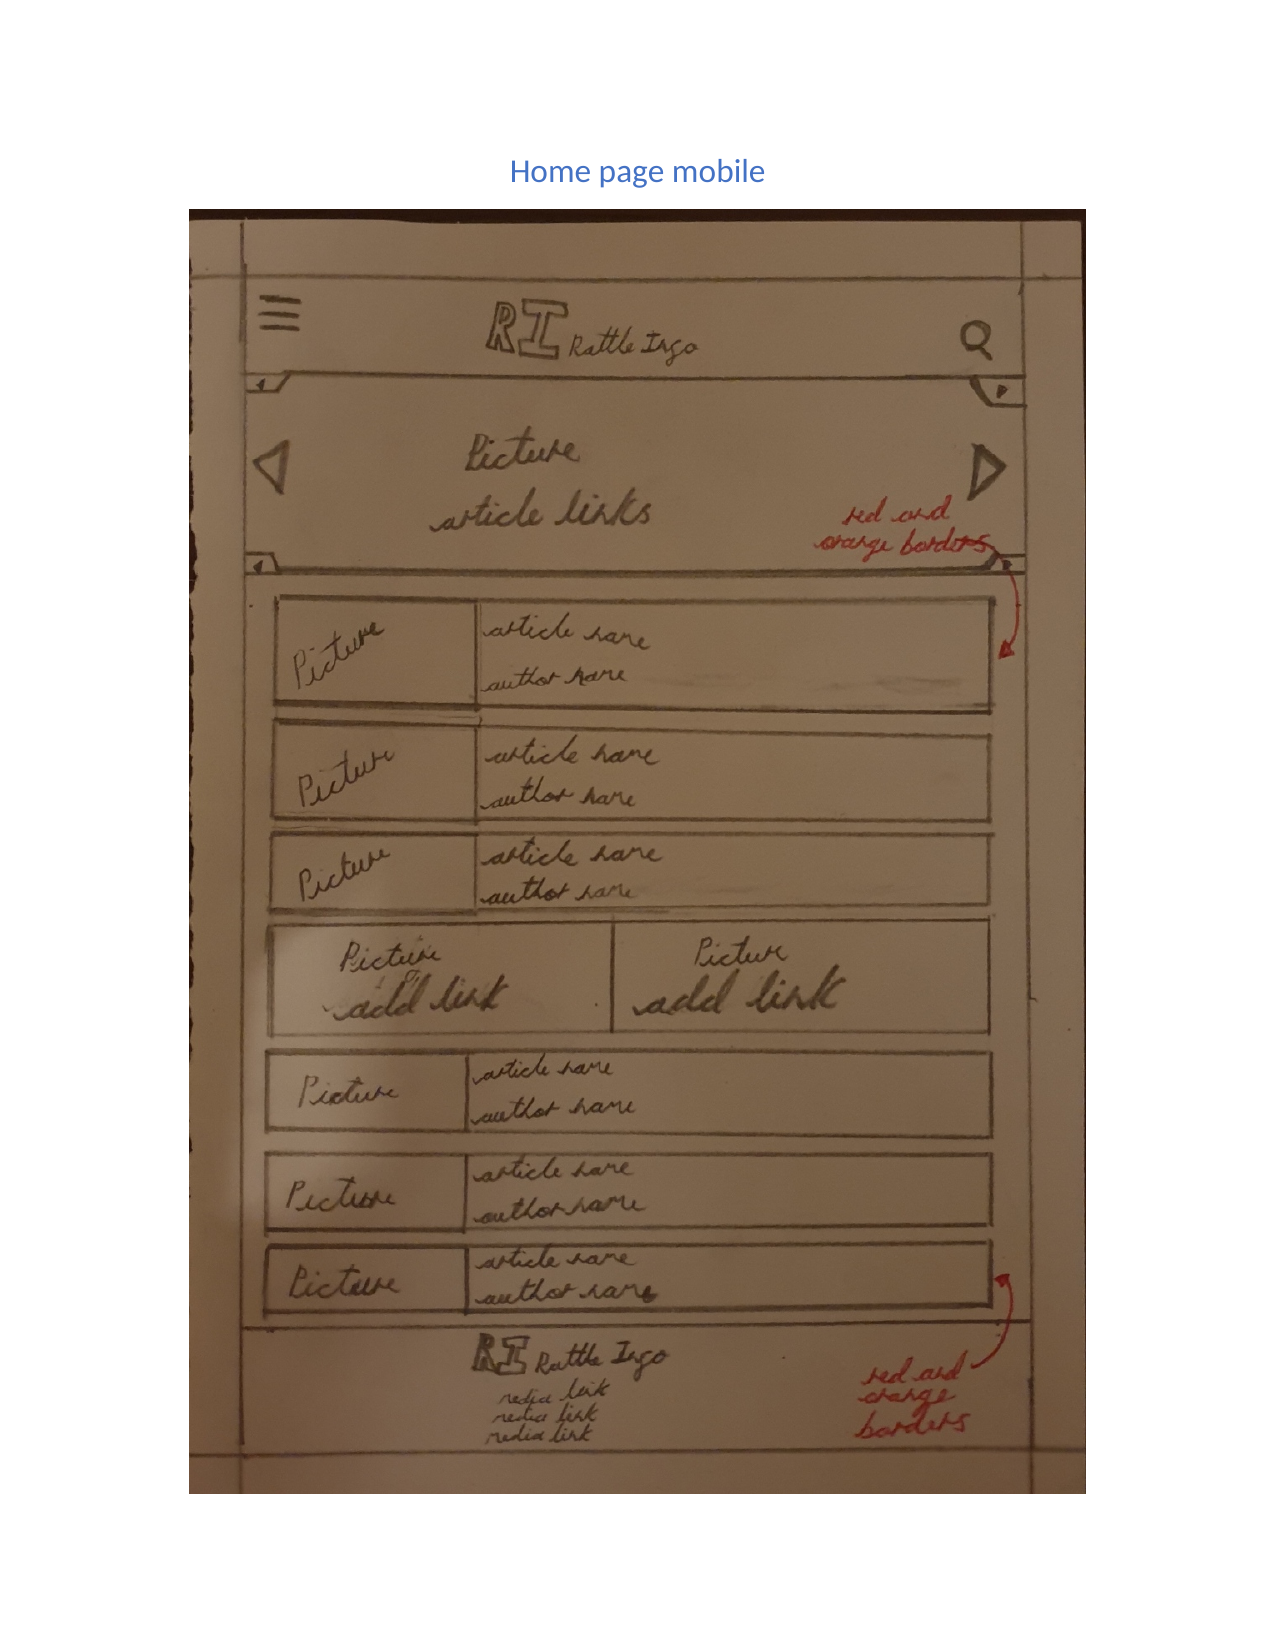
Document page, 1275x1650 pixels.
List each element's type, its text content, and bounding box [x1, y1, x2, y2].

text Home page mobile [150, 150, 1125, 191]
